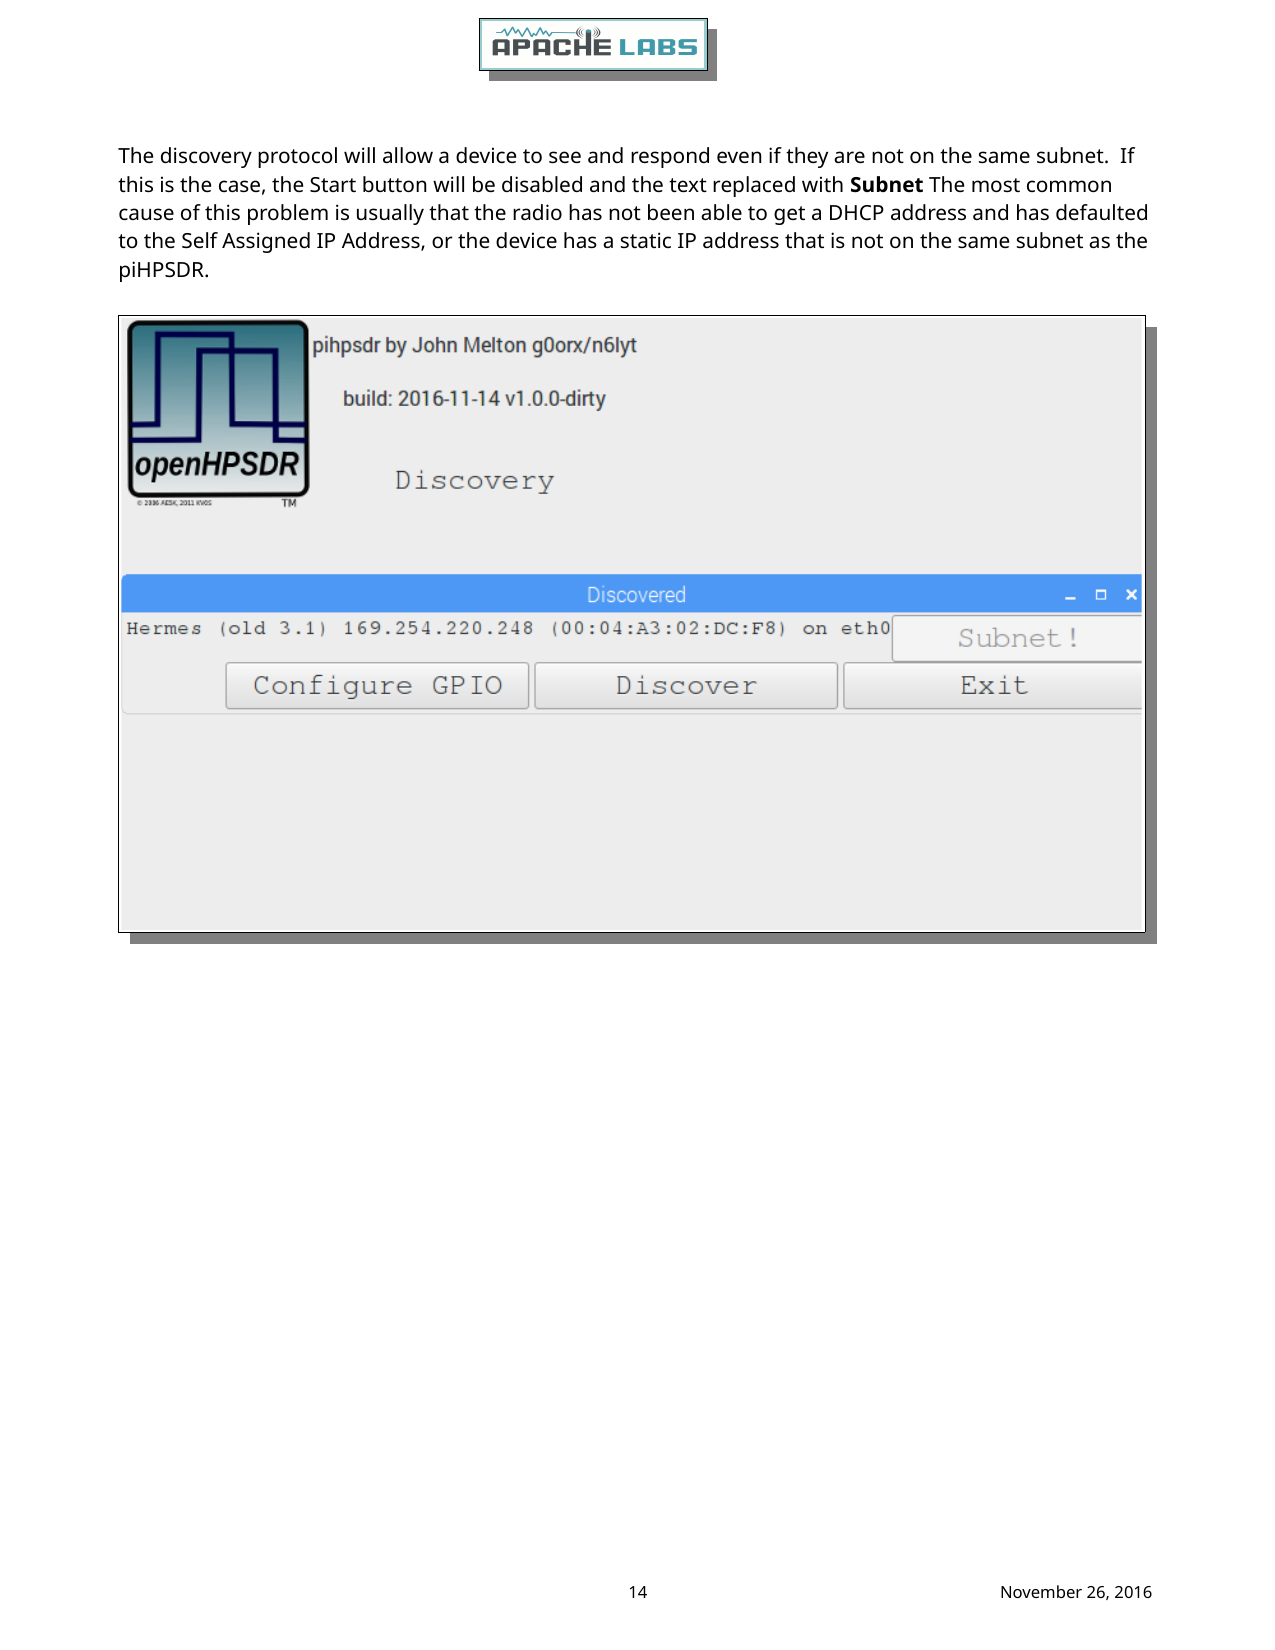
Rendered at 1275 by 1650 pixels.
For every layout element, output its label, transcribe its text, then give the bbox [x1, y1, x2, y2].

picture [482, 21, 704, 68]
text The discovery protocol will allow a device to see and respond even if they are not on the same subnet. If this is the case, the Start button will be disabled and the text replaced with Subnet The most common cause of this problem is usually that the radio has not been able to get a DHCP address and has defaulted to the Self Assigned IP Address, or the device has a static IP address that is not on the same subnet as the piHPSDR. [118, 141, 1157, 283]
picture [121, 318, 1142, 930]
